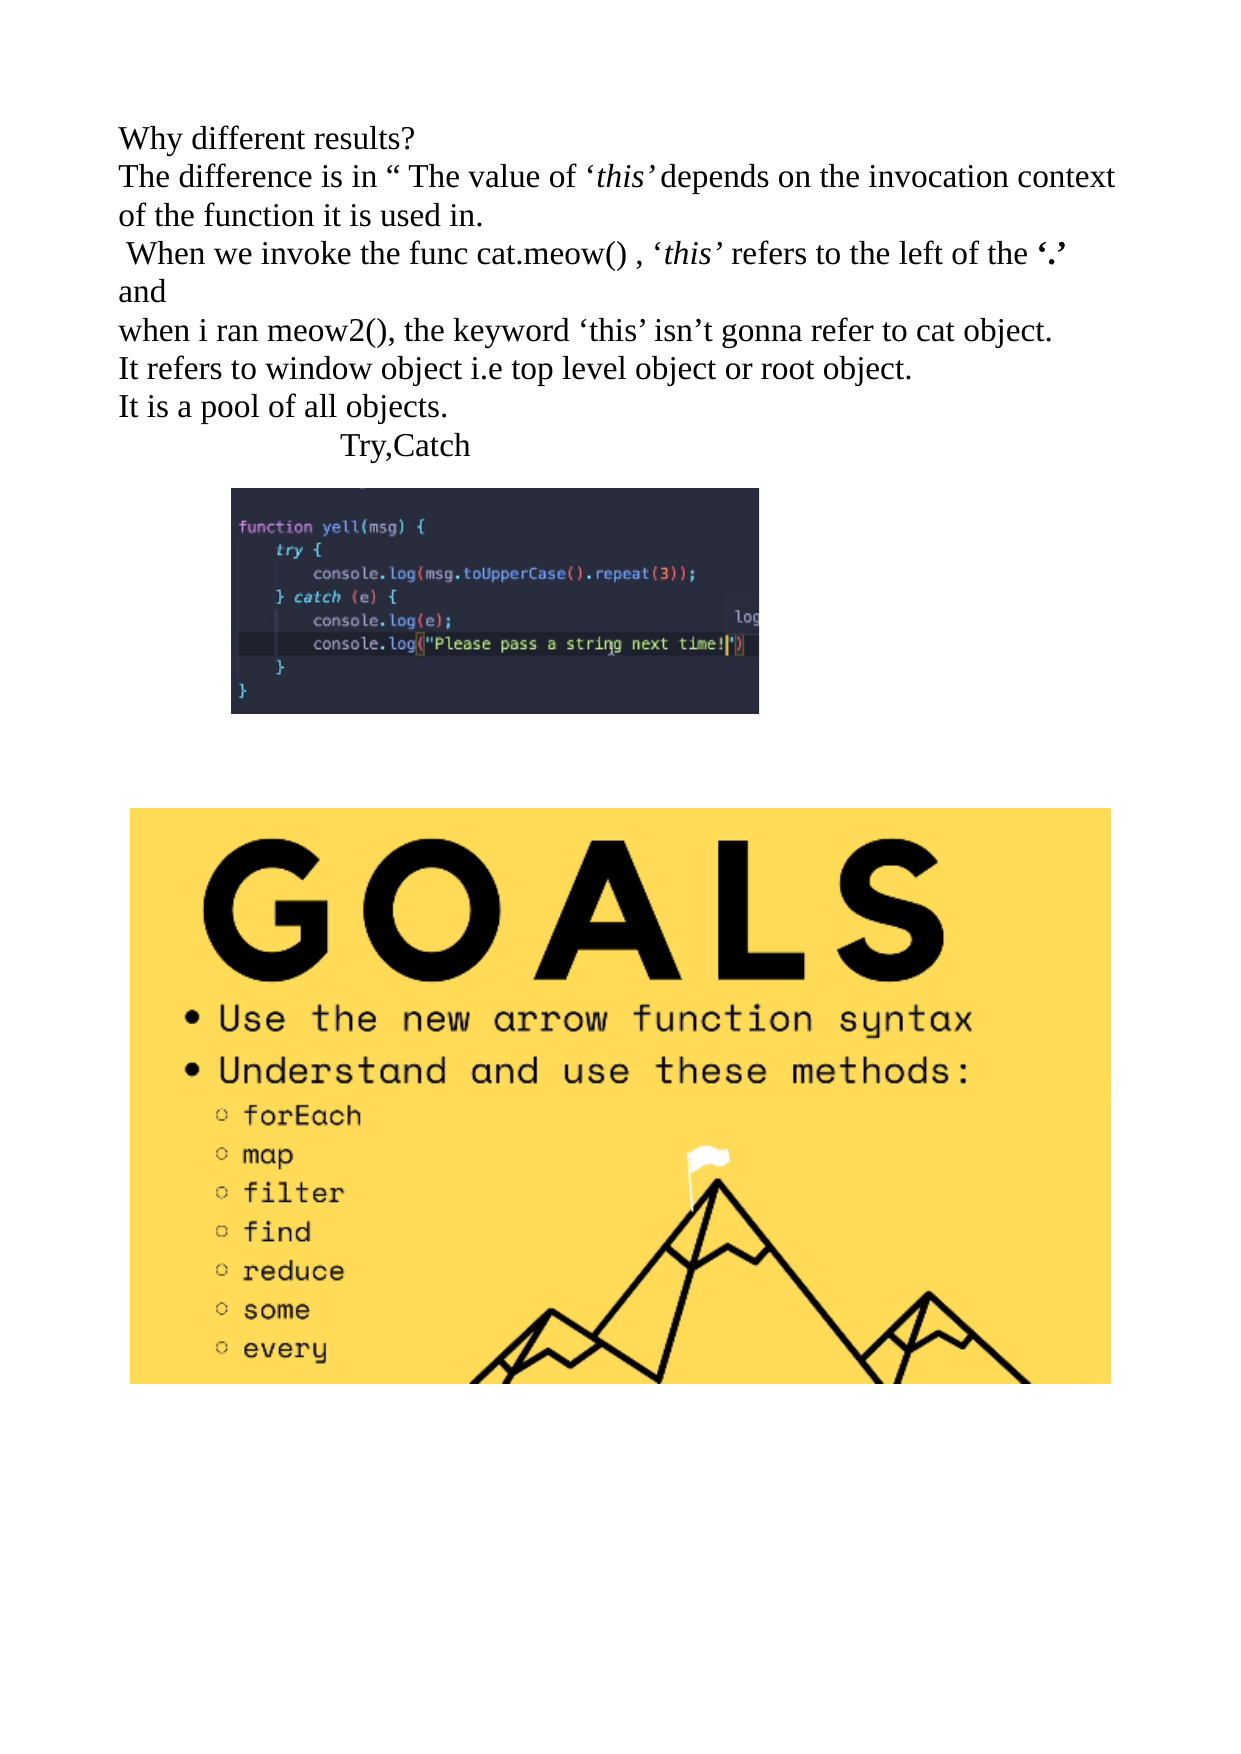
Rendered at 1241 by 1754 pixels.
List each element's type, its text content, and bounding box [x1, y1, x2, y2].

text Try,Catch [118, 425, 1122, 463]
text It is a pool of all objects. [118, 386, 1122, 425]
text The difference is in “ The value of ‘this’ depends on the invocation context of the function it is used in. [118, 156, 1122, 233]
text when i ran meow2(), the keyword ‘this’ isn’t gonna refer to cat object. [118, 310, 1122, 348]
picture [129, 808, 1111, 1384]
picture [231, 488, 760, 714]
text and [118, 271, 1122, 310]
text When we invoke the func cat.meow() , ‘this’ refers to the left of the ‘.’ [118, 233, 1122, 271]
text It refers to window object i.e top level object or root object. [118, 348, 1122, 386]
text Why different results? [118, 118, 1122, 156]
